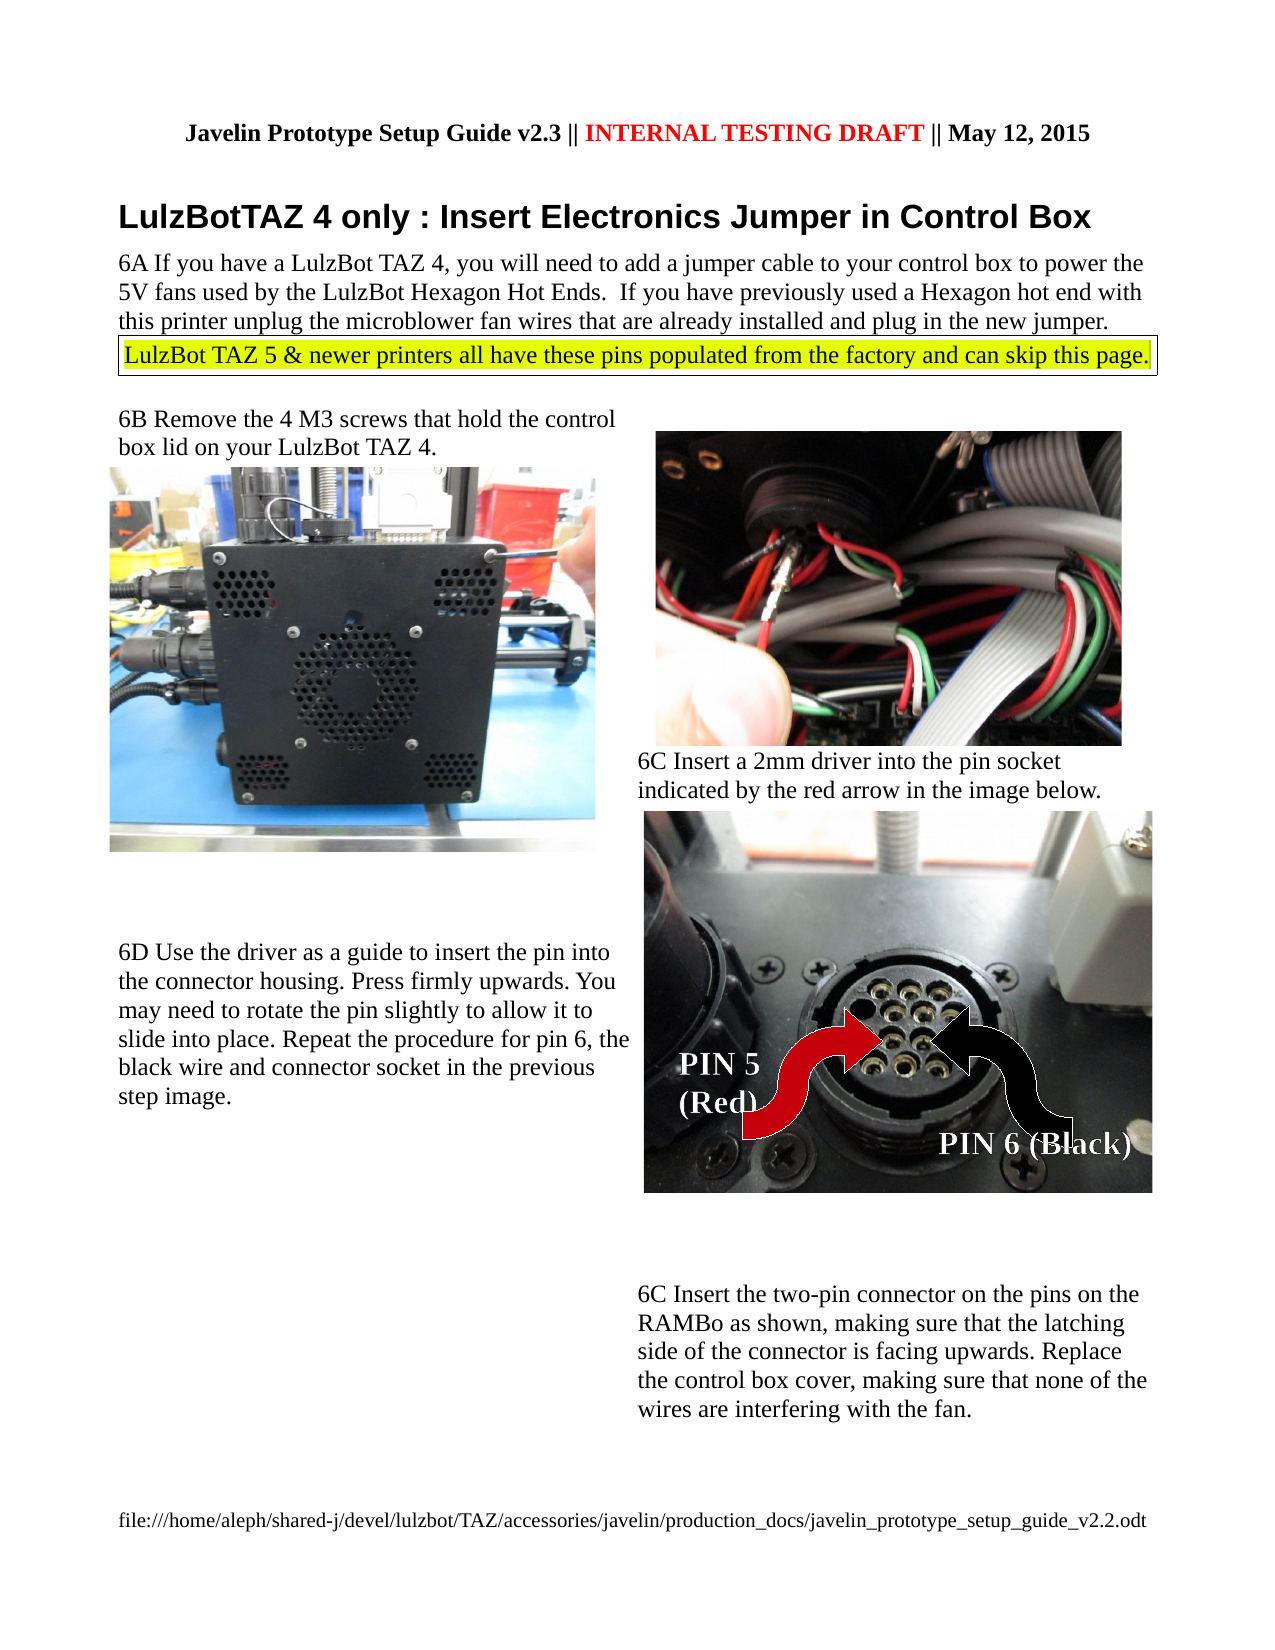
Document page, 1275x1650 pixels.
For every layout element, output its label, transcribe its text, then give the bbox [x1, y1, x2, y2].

picture [643, 811, 1153, 1193]
text 6B Remove the 4 M3 screws that hold the control box lid on your LulzBot TAZ 4. [118, 404, 637, 461]
picture [655, 431, 1122, 746]
text 6C Insert a 2mm driver into the pin socket indicated by the red arrow in the image below. [637, 404, 1157, 803]
picture [109, 467, 596, 852]
text 6D Use the driver as a guide to insert the pin into the connector housing. Press firmly upwards. You may need to rotate the pin slightly to allow it to slide into place. Repeat the procedure for pin 6, the black wire and connector socket in the previous step image. [118, 937, 637, 1110]
table_header LulzBot TAZ 5 & newer printers all have these pins populated from the factory and can skip this page. [119, 336, 1157, 375]
subtitle LulzBotTAZ 4 only : Insert Electronics Jumper in Control Box [118, 197, 1157, 236]
text 6C Insert the two-pin connector on the pins on the RAMBo as shown, making sure that the latching side of the connector is facing upwards. Replace the control box cover, making sure that none of the wires are interfering with the fan. [637, 1279, 1157, 1423]
text 6A If you have a LulzBot TAZ 4, you will need to add a jumper cable to your control box to power the 5V fans used by the LulzBot Hexagon Hot Ends. If you have previously used a Hexagon hot end with this printer unplug the microblower fan wires that are already installed and plug in the new jumper. [118, 248, 1157, 334]
